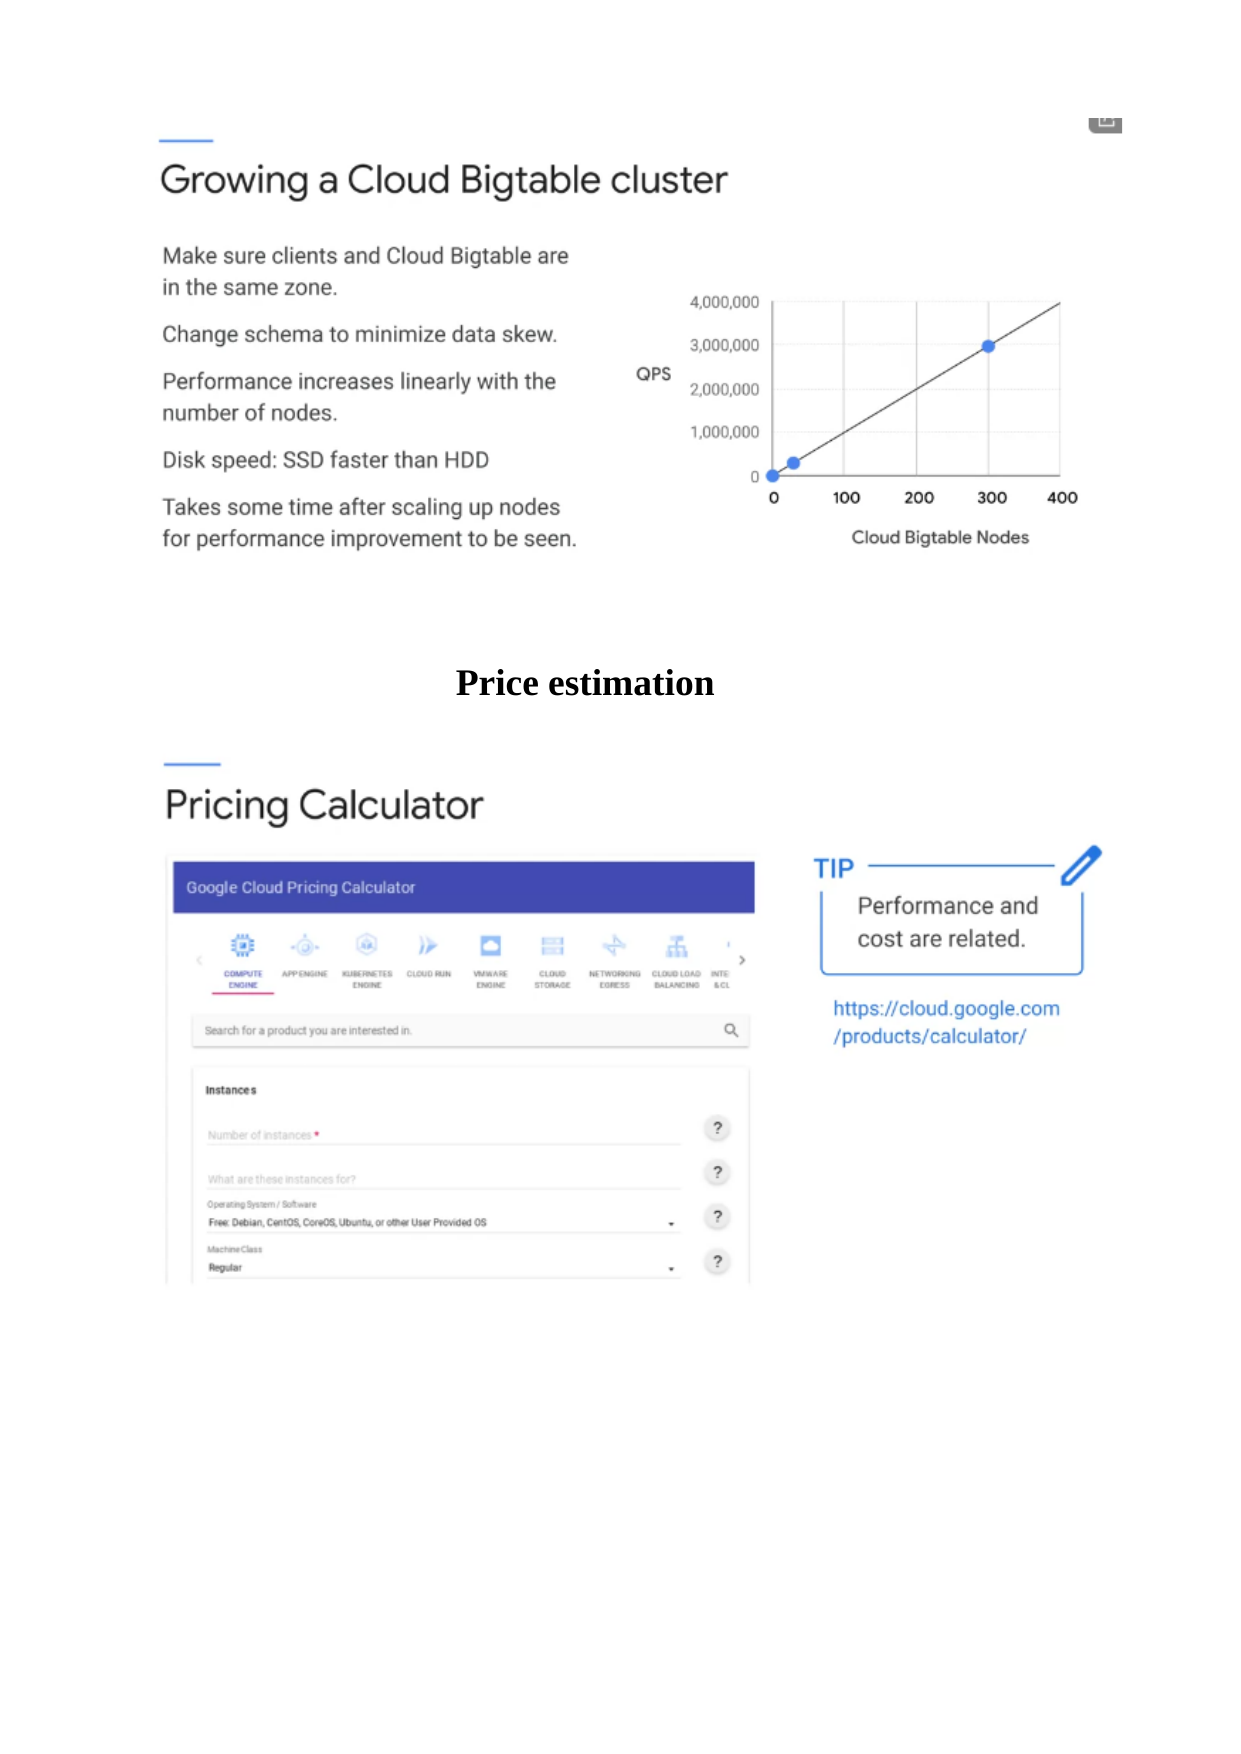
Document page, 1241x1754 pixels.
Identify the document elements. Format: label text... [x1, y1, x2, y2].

picture [118, 118, 1123, 579]
picture [118, 745, 1123, 1306]
subtitle Price estimation [118, 661, 1122, 704]
